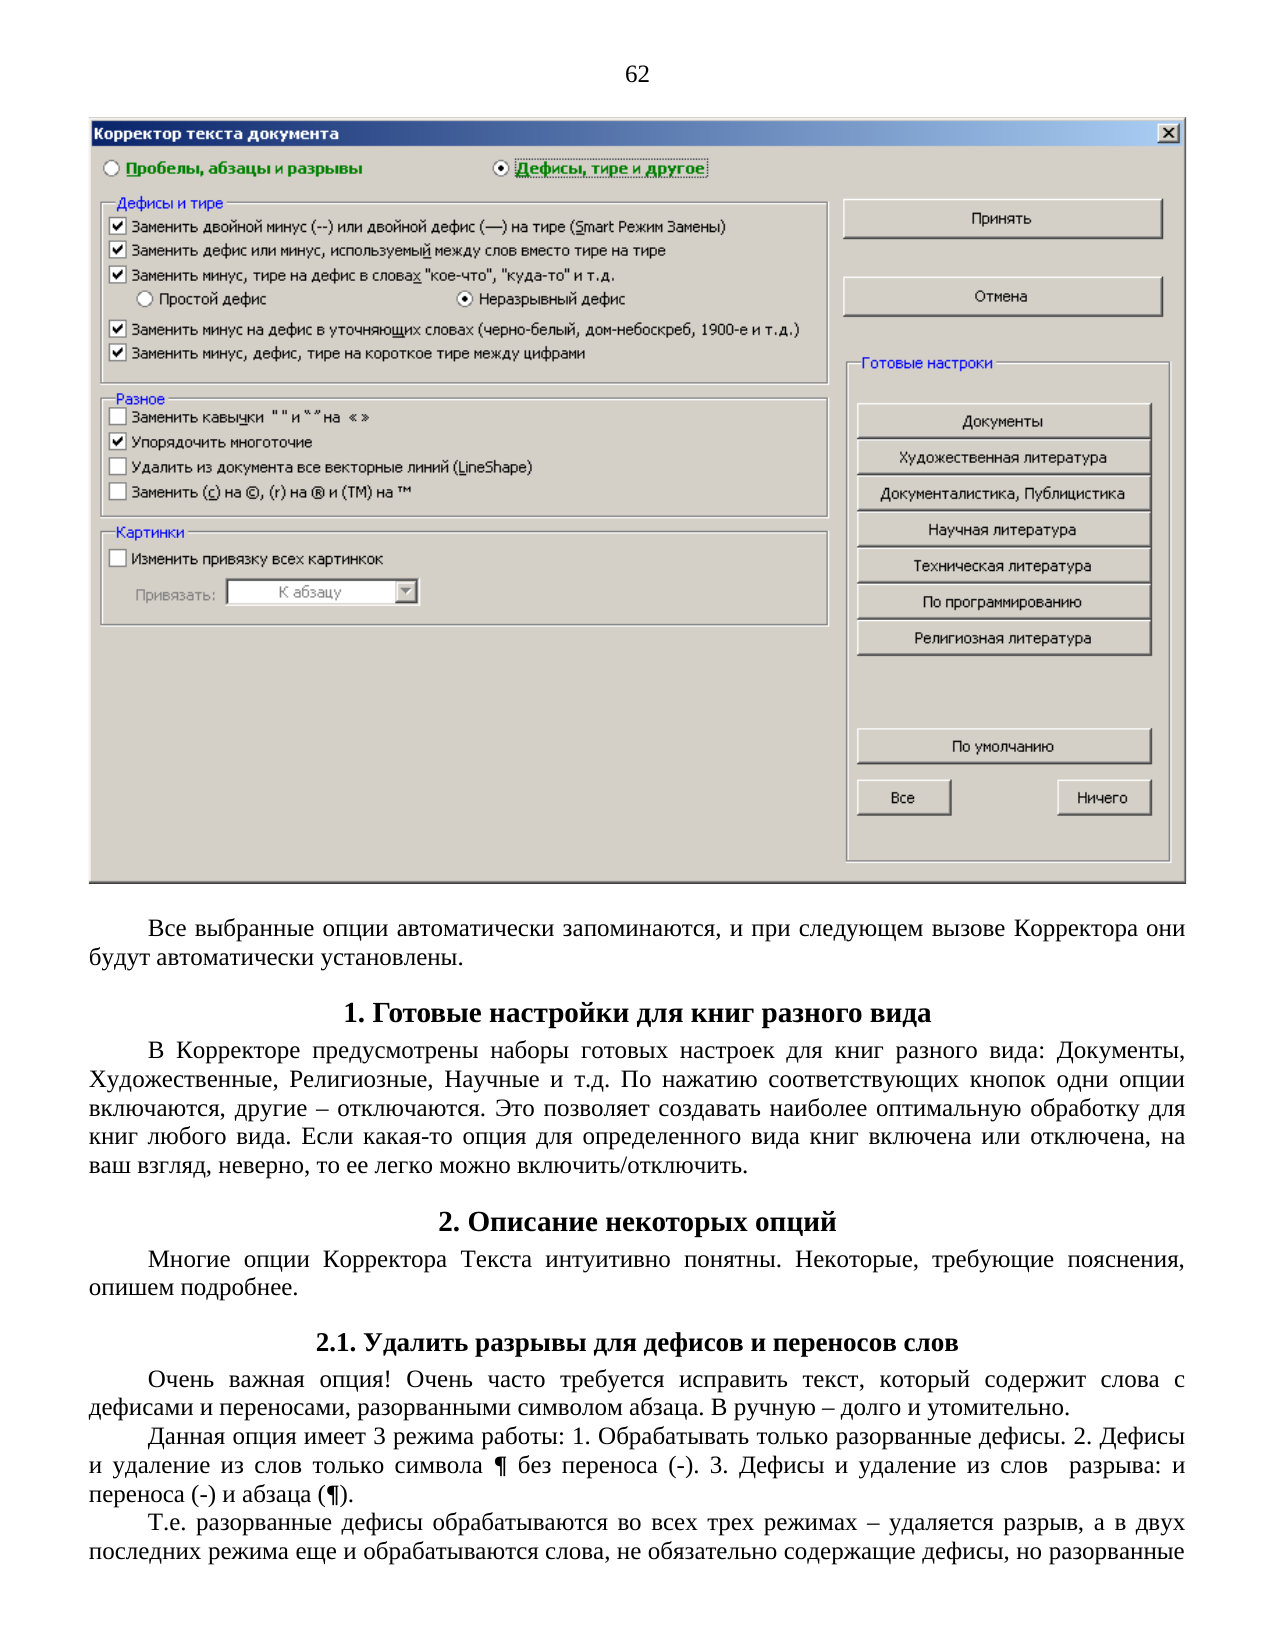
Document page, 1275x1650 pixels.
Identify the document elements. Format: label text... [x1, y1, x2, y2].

text Т.е. разорванные дефисы обрабатываются во всех трех режимах – удаляется разрыв, а в двух последних режима еще и обрабатываются слова, не обязательно содержащие дефисы, но разорванные [89, 1507, 1186, 1565]
text Данная опция имеет 3 режима работы: 1. Обрабатывать только разорванные дефисы. 2. Дефисы и удаление из слов только символа ¶ без переноса (-). 3. Дефисы и удаление из слов разрыва: и переноса (-) и абзаца (¶). [89, 1421, 1186, 1507]
text Многие опции Корректора Текста интуитивно понятны. Некоторые, требующие пояснения, опишем подробнее. [89, 1244, 1186, 1301]
subtitle 1. Готовые настройки для книг разного вида [89, 995, 1186, 1029]
text В Корректоре предусмотрены наборы готовых настроек для книг разного вида: Документы, Художественные, Религиозные, Научные и т.д. По нажатию соответствующих кнопок одни опции включаются, другие – отключаются. Это позволяет создавать наиболее оптимальную обработку для книг любого вида. Если какая-то опция для определенного вида книг включена или отключена, на ваш взгляд, неверно, то ее легко можно включить/отключить. [89, 1035, 1186, 1179]
text Все выбранные опции автоматически запоминаются, и при следующем вызове Корректора они будут автоматически установлены. [89, 913, 1186, 970]
subtitle 2.1. Удалить разрывы для дефисов и переносов слов [89, 1326, 1186, 1357]
text Очень важная опция! Очень часто требуется исправить текст, который содержит слова с дефисами и переносами, разорванными символом абзаца. В ручную – долго и утомительно. [89, 1364, 1186, 1421]
picture [88, 117, 1187, 884]
subtitle 2. Описание некоторых опций [89, 1204, 1186, 1237]
